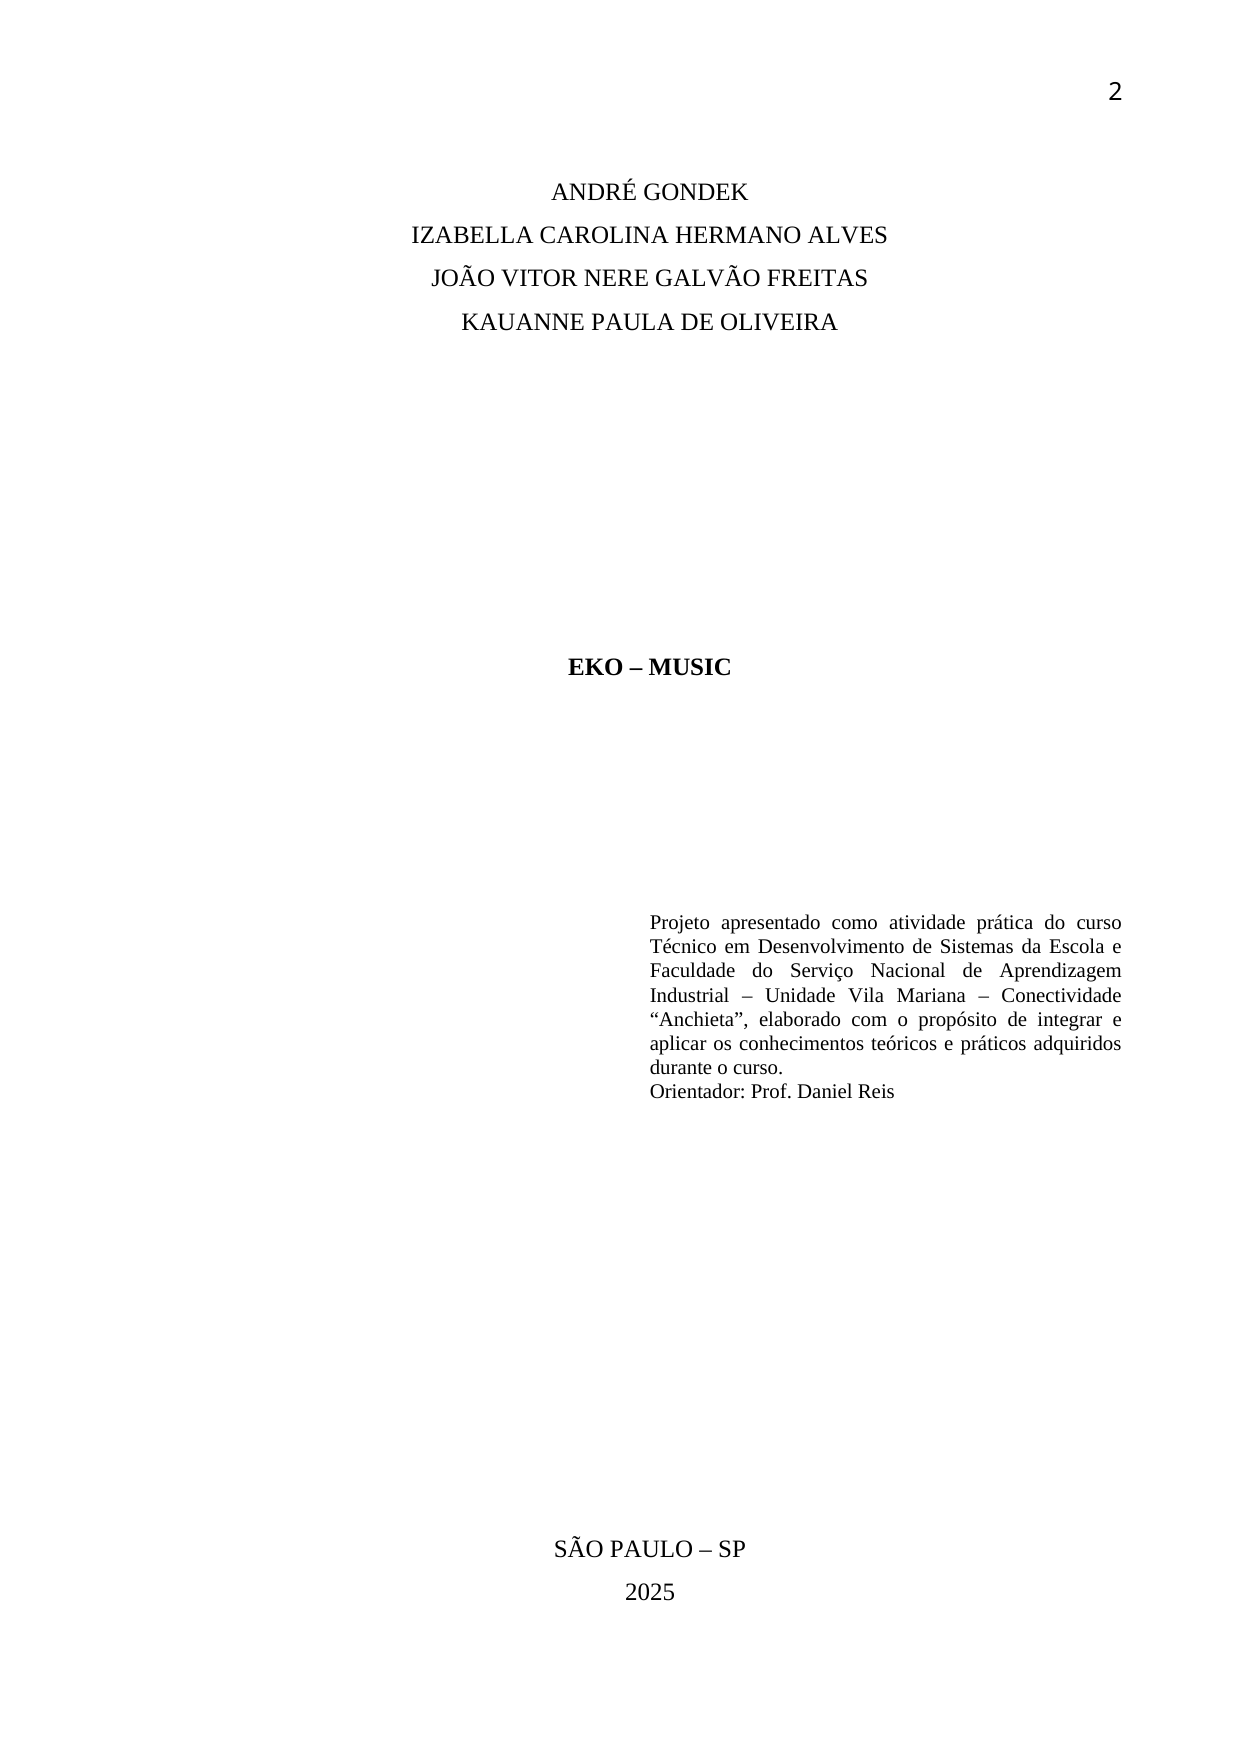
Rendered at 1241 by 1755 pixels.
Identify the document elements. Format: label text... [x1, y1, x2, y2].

text JOÃO VITOR NERE GALVÃO FREITAS [177, 263, 1122, 292]
text ANDRÉ GONDEK [177, 177, 1122, 206]
text IZABELLA CAROLINA HERMANO ALVES [177, 220, 1122, 249]
text EKO – MUSIC [177, 652, 1122, 680]
text Orientador: Prof. Daniel Reis [649, 1079, 1122, 1103]
text SÃO PAULO – SP [177, 1534, 1122, 1563]
text KAUANNE PAULA DE OLIVEIRA [177, 307, 1122, 335]
text Projeto apresentado como atividade prática do curso Técnico em Desenvolvimento de Sistemas da Escola e Faculdade do Serviço Nacional de Aprendizagem Industrial – Unidade Vila Mariana – Conectividade “Anchieta”, elaborado com o propósito de integrar e aplicar os conhecimentos teóricos e práticos adquiridos durante o curso. [649, 910, 1122, 1079]
text 2025 [177, 1577, 1122, 1606]
